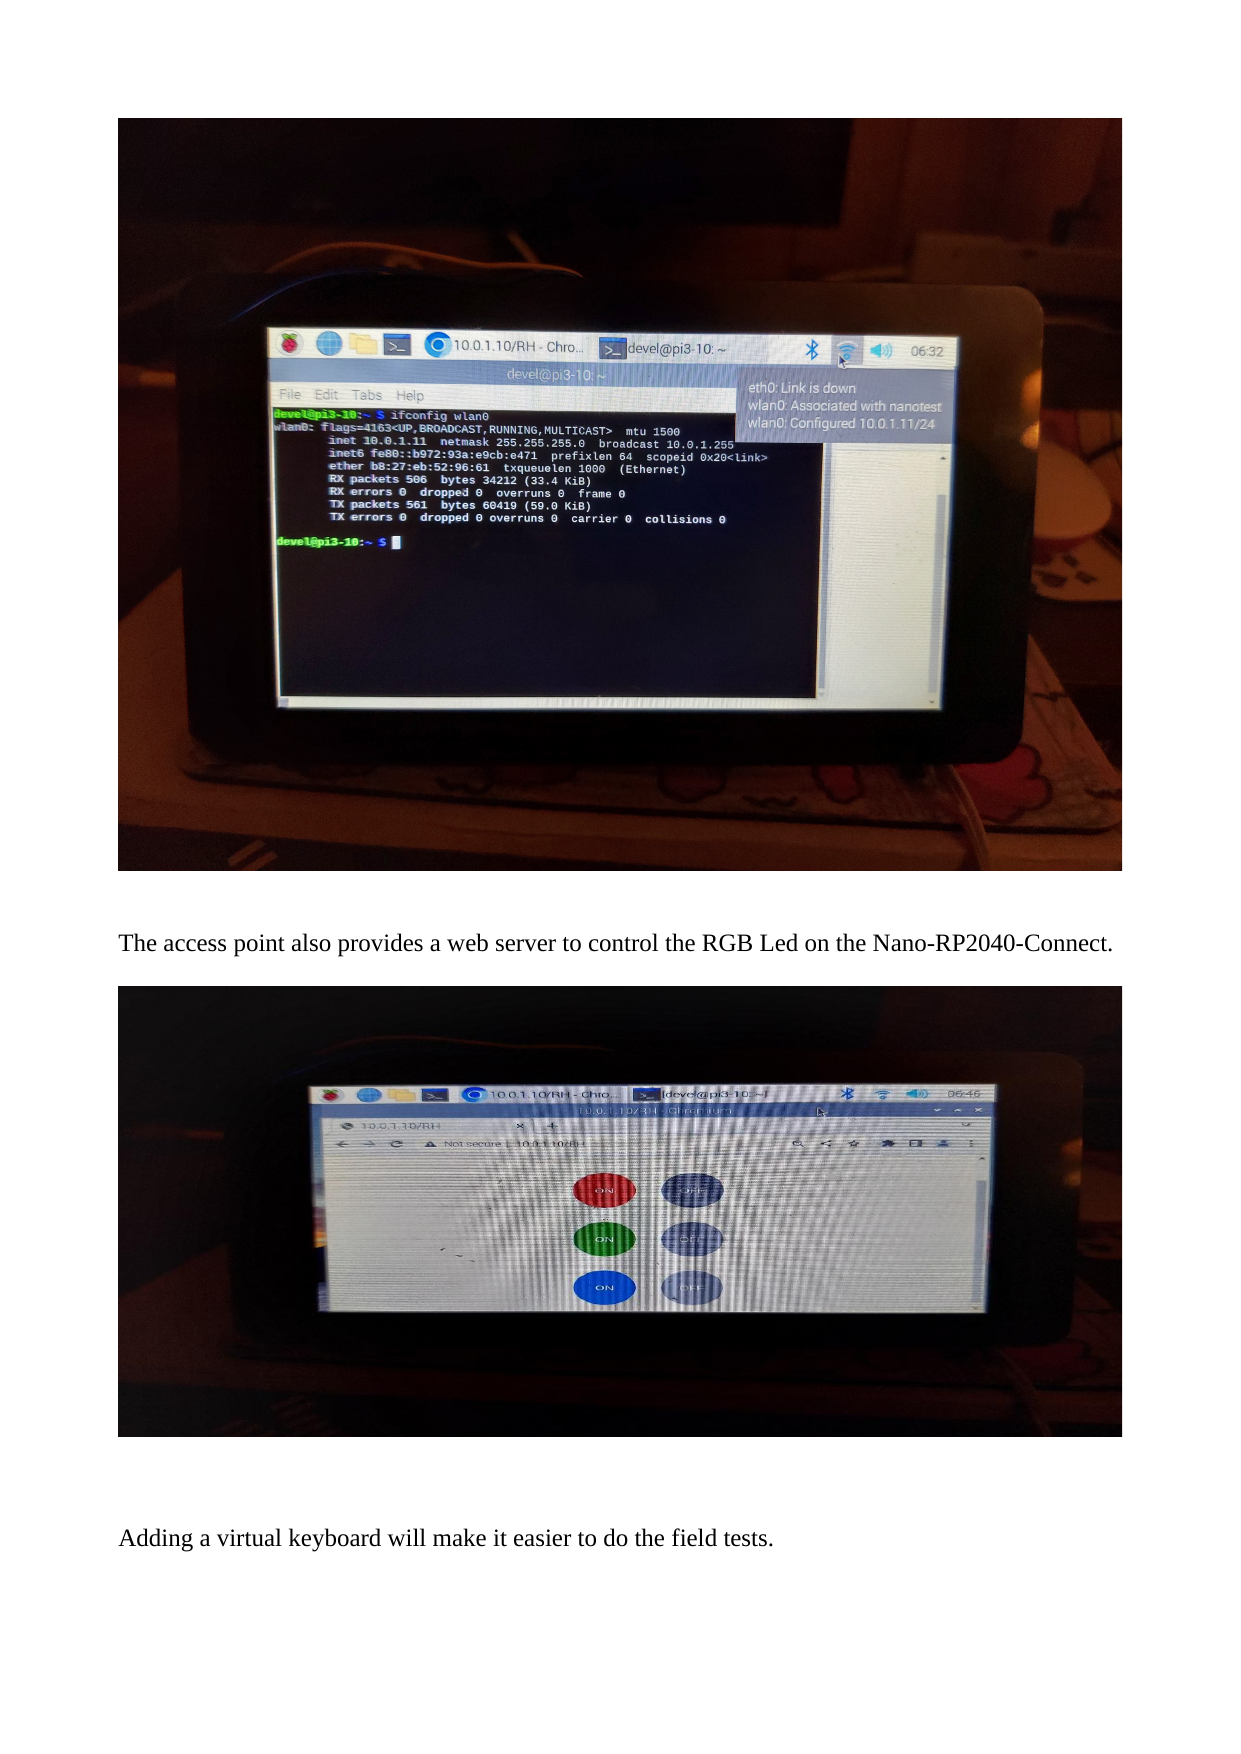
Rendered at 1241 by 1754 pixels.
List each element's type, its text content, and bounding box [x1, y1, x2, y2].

text The access point also provides a web server to control the RGB Led on the Nano-RP2040-Connect. [118, 928, 1122, 957]
picture [118, 986, 1123, 1437]
picture [118, 118, 1123, 871]
text Adding a virtual keyboard will make it easier to do the field tests. [118, 1523, 1122, 1552]
